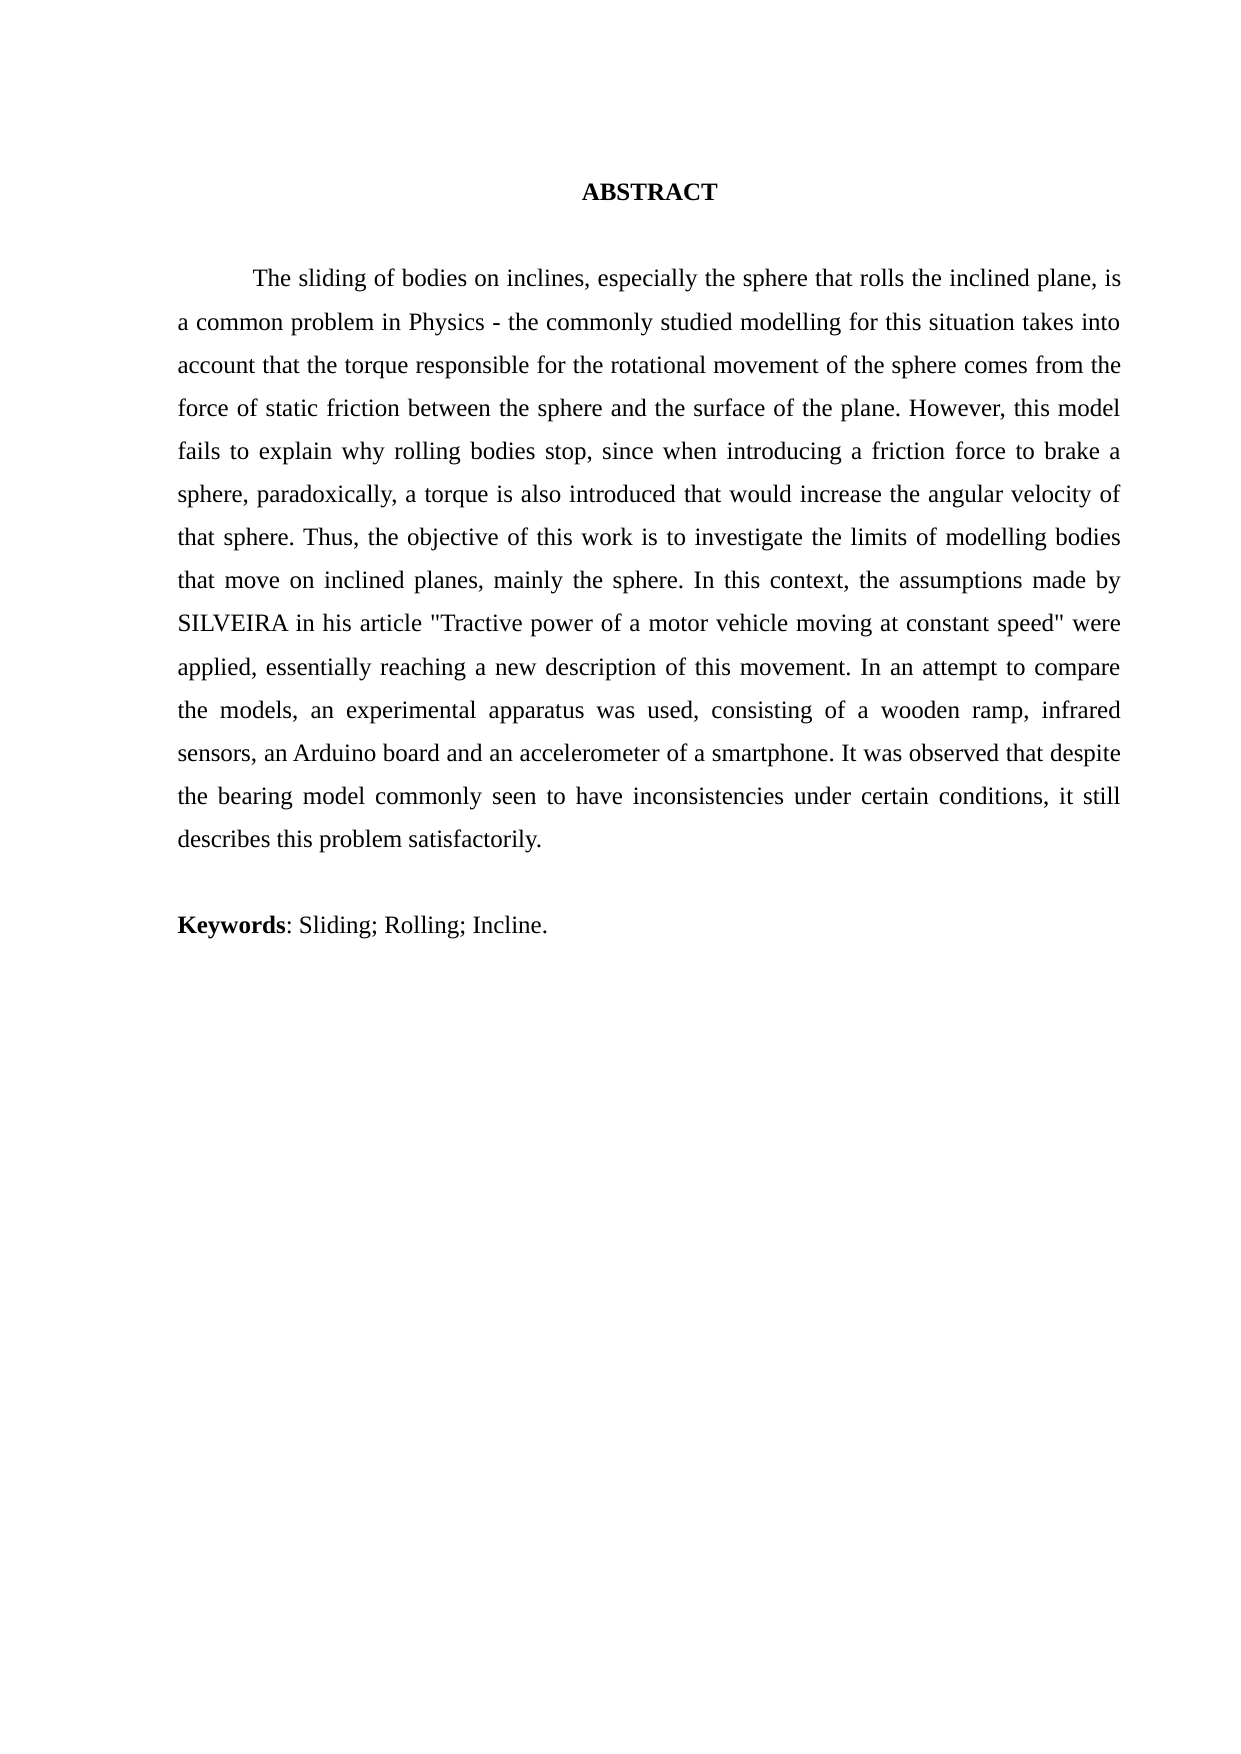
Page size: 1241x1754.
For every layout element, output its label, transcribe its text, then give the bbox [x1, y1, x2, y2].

text The sliding of bodies on inclines, especially the sphere that rolls the inclined plane, is a common problem in Physics - the commonly studied modelling for this situation takes into account that the torque responsible for the rotational movement of the sphere comes from the force of static friction between the sphere and the surface of the plane. However, this model fails to explain why rolling bodies stop, since when introducing a friction force to brake a sphere, paradoxically, a torque is also introduced that would increase the angular velocity of that sphere. Thus, the objective of this work is to investigate the limits of modelling bodies that move on inclined planes, mainly the sphere. In this context, the assumptions made by SILVEIRA in his article "Tractive power of a motor vehicle moving at constant speed" were applied, essentially reaching a new description of this movement. In an attempt to compare the models, an experimental apparatus was used, consisting of a wooden ramp, infrared sensors, an Arduino board and an accelerometer of a smartphone. It was observed that despite the bearing model commonly seen to have inconsistencies under certain conditions, it still describes this problem satisfactorily. [177, 263, 1122, 853]
text ABSTRACT [177, 177, 1122, 206]
text Keywords: Sliding; Rolling; Incline. [177, 910, 1122, 939]
